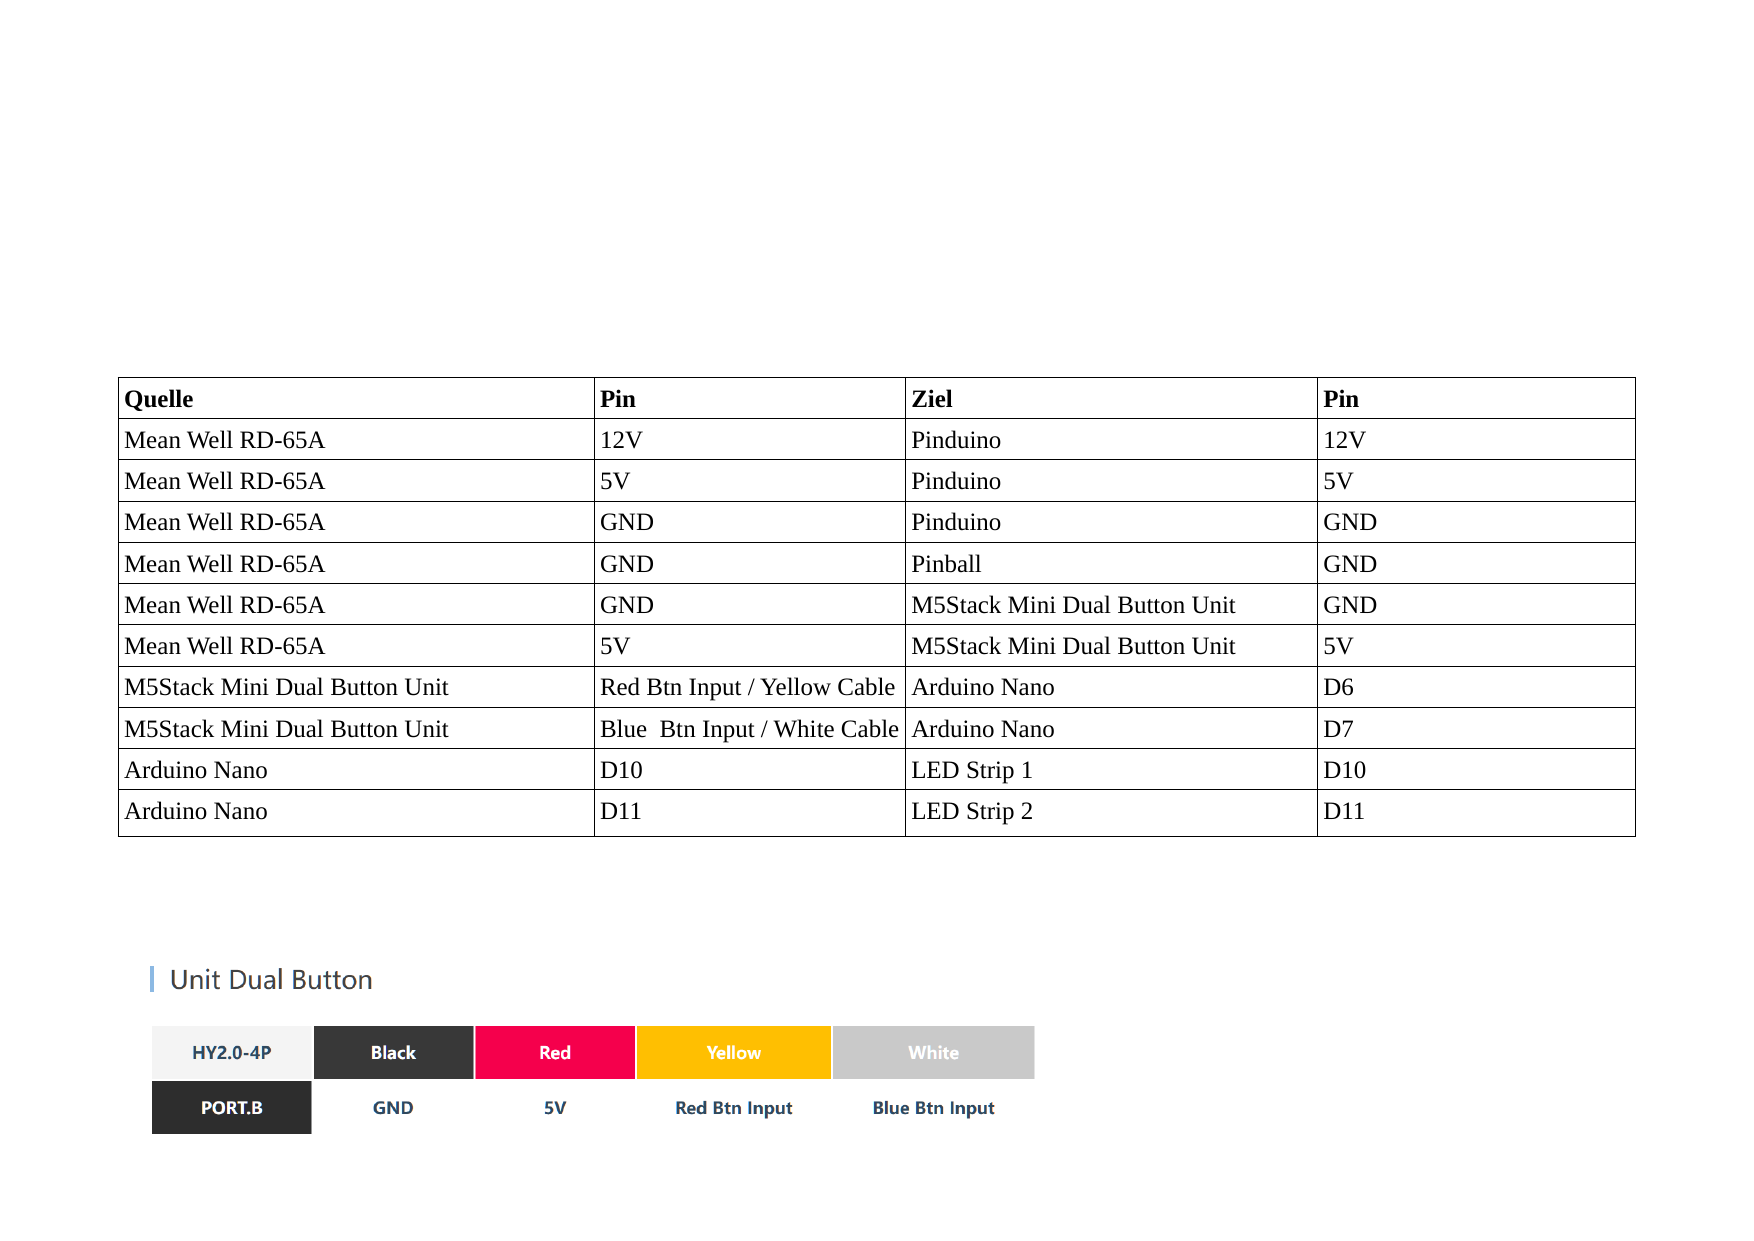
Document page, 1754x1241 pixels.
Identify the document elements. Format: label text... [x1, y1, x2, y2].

table_cell GND [1318, 543, 1635, 583]
table_cell Mean Well RD-65A [119, 419, 594, 459]
table_cell D11 [595, 790, 905, 836]
table_cell M5Stack Mini Dual Button Unit [119, 667, 594, 707]
table_cell D10 [1318, 749, 1635, 789]
table_cell Mean Well RD-65A [119, 460, 594, 501]
table_header Pin [1318, 378, 1635, 418]
table_cell GND [595, 502, 905, 542]
table_cell Mean Well RD-65A [119, 502, 594, 542]
table_cell 12V [595, 419, 905, 459]
table_cell M5Stack Mini Dual Button Unit [906, 584, 1317, 624]
table_cell Arduino Nano [119, 749, 594, 789]
picture [129, 930, 1134, 1172]
table_cell M5Stack Mini Dual Button Unit [906, 625, 1317, 666]
table_cell LED Strip 2 [906, 790, 1317, 836]
table_cell Mean Well RD-65A [119, 543, 594, 583]
table_header Pin [595, 378, 905, 418]
table_header Quelle [119, 378, 594, 418]
table_cell GND [1318, 584, 1635, 624]
table_header Ziel [906, 378, 1317, 418]
table_cell 5V [595, 625, 905, 666]
table_cell GND [595, 543, 905, 583]
table_cell Blue Btn Input / White Cable [595, 708, 905, 748]
table_cell Pinduino [906, 419, 1317, 459]
table_cell 5V [1318, 625, 1635, 666]
table_cell GND [595, 584, 905, 624]
table_cell 5V [595, 460, 905, 501]
table_cell Pinduino [906, 460, 1317, 501]
table_cell Mean Well RD-65A [119, 584, 594, 624]
table_cell D6 [1318, 667, 1635, 707]
table_cell D10 [595, 749, 905, 789]
table_cell M5Stack Mini Dual Button Unit [119, 708, 594, 748]
table_cell D11 [1318, 790, 1635, 836]
table_cell Arduino Nano [906, 708, 1317, 748]
table_cell Arduino Nano [119, 790, 594, 836]
table_cell Pinduino [906, 502, 1317, 542]
table_cell LED Strip 1 [906, 749, 1317, 789]
table_cell 12V [1318, 419, 1635, 459]
table_cell D7 [1318, 708, 1635, 748]
table_cell 5V [1318, 460, 1635, 501]
table_cell Pinball [906, 543, 1317, 583]
table_cell Mean Well RD-65A [119, 625, 594, 666]
table_cell GND [1318, 502, 1635, 542]
table_cell Red Btn Input / Yellow Cable [595, 667, 905, 707]
table_cell Arduino Nano [906, 667, 1317, 707]
